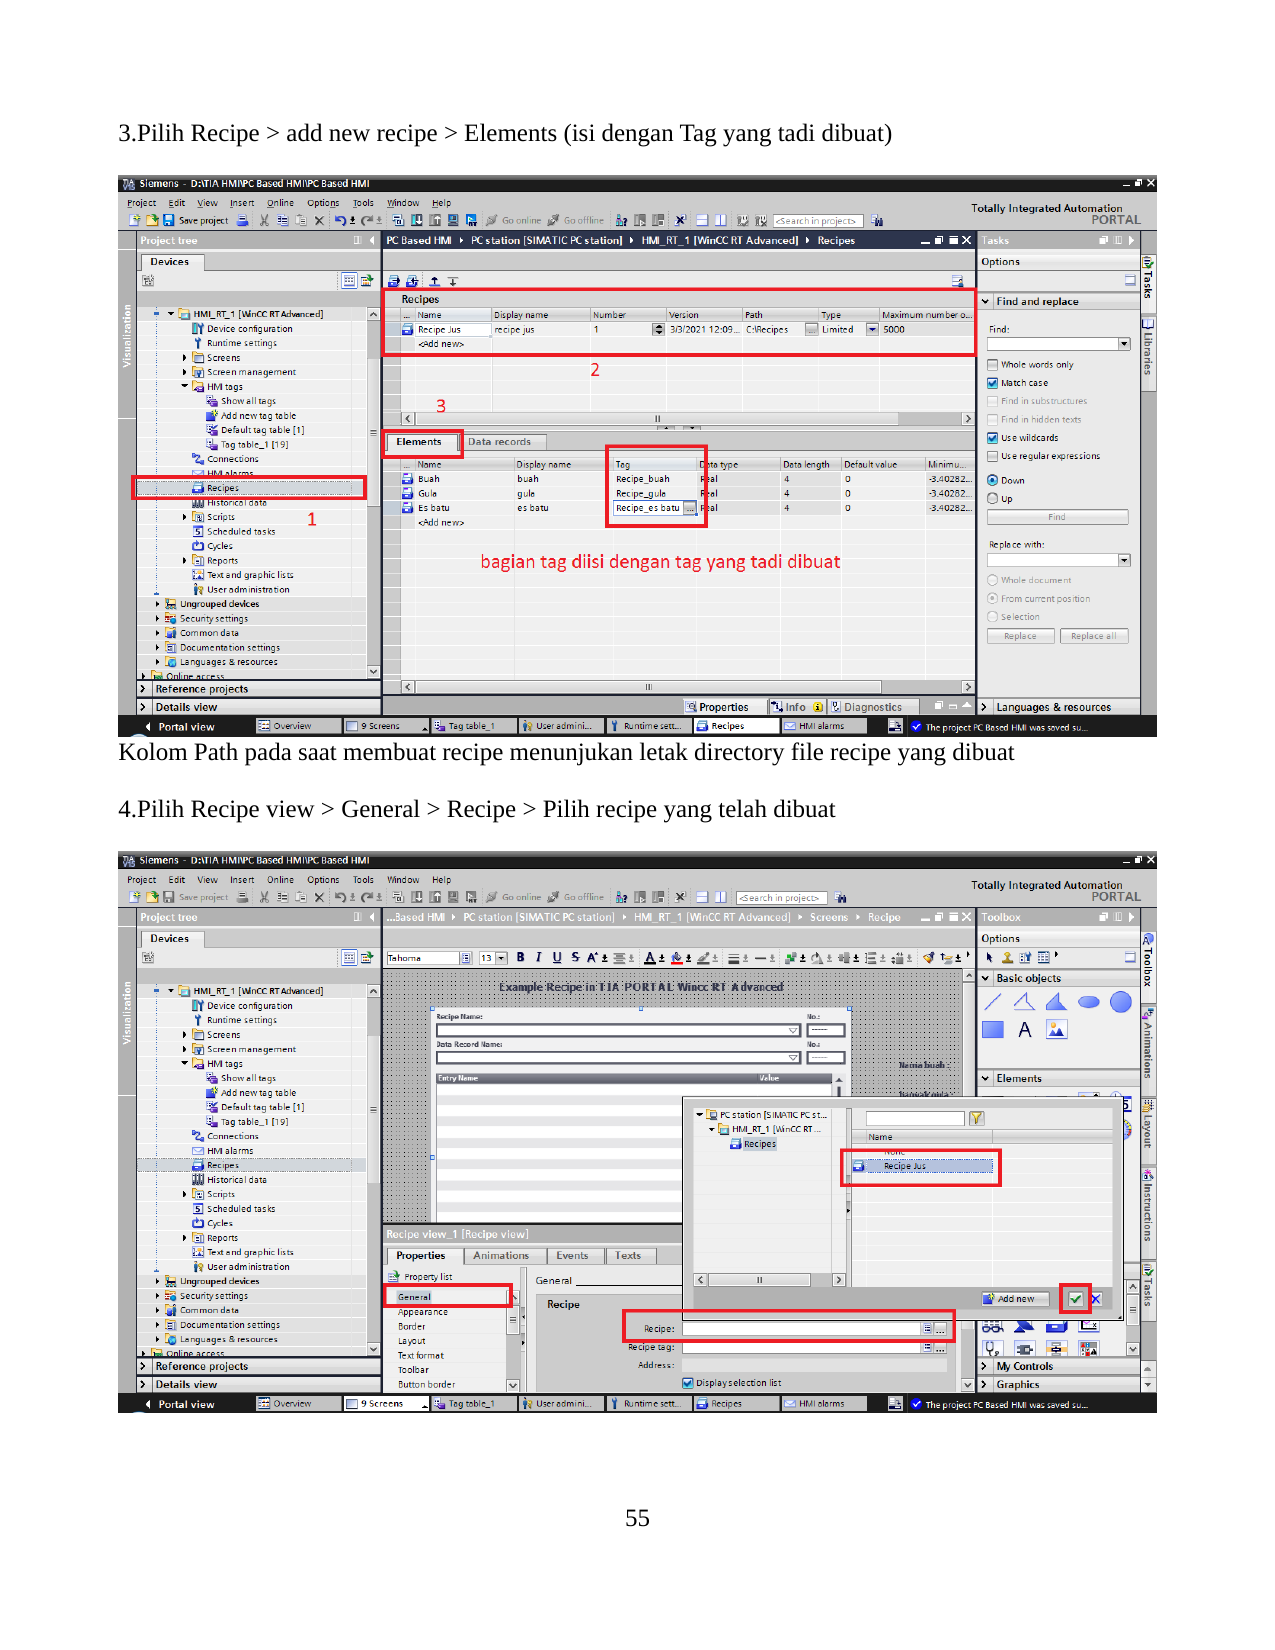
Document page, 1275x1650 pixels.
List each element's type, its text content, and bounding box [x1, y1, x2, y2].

text 4.Pilih Recipe view > General > Recipe > Pilih recipe yang telah dibuat [118, 794, 1157, 823]
picture [118, 851, 1157, 1413]
text Kolom Path pada saat membuat recipe menunjukan letak directory file recipe yang dibuat [118, 737, 1157, 766]
text 3.Pilih Recipe > add new recipe > Elements (isi dengan Tag yang tadi dibuat) [118, 118, 1157, 147]
picture [118, 175, 1157, 737]
